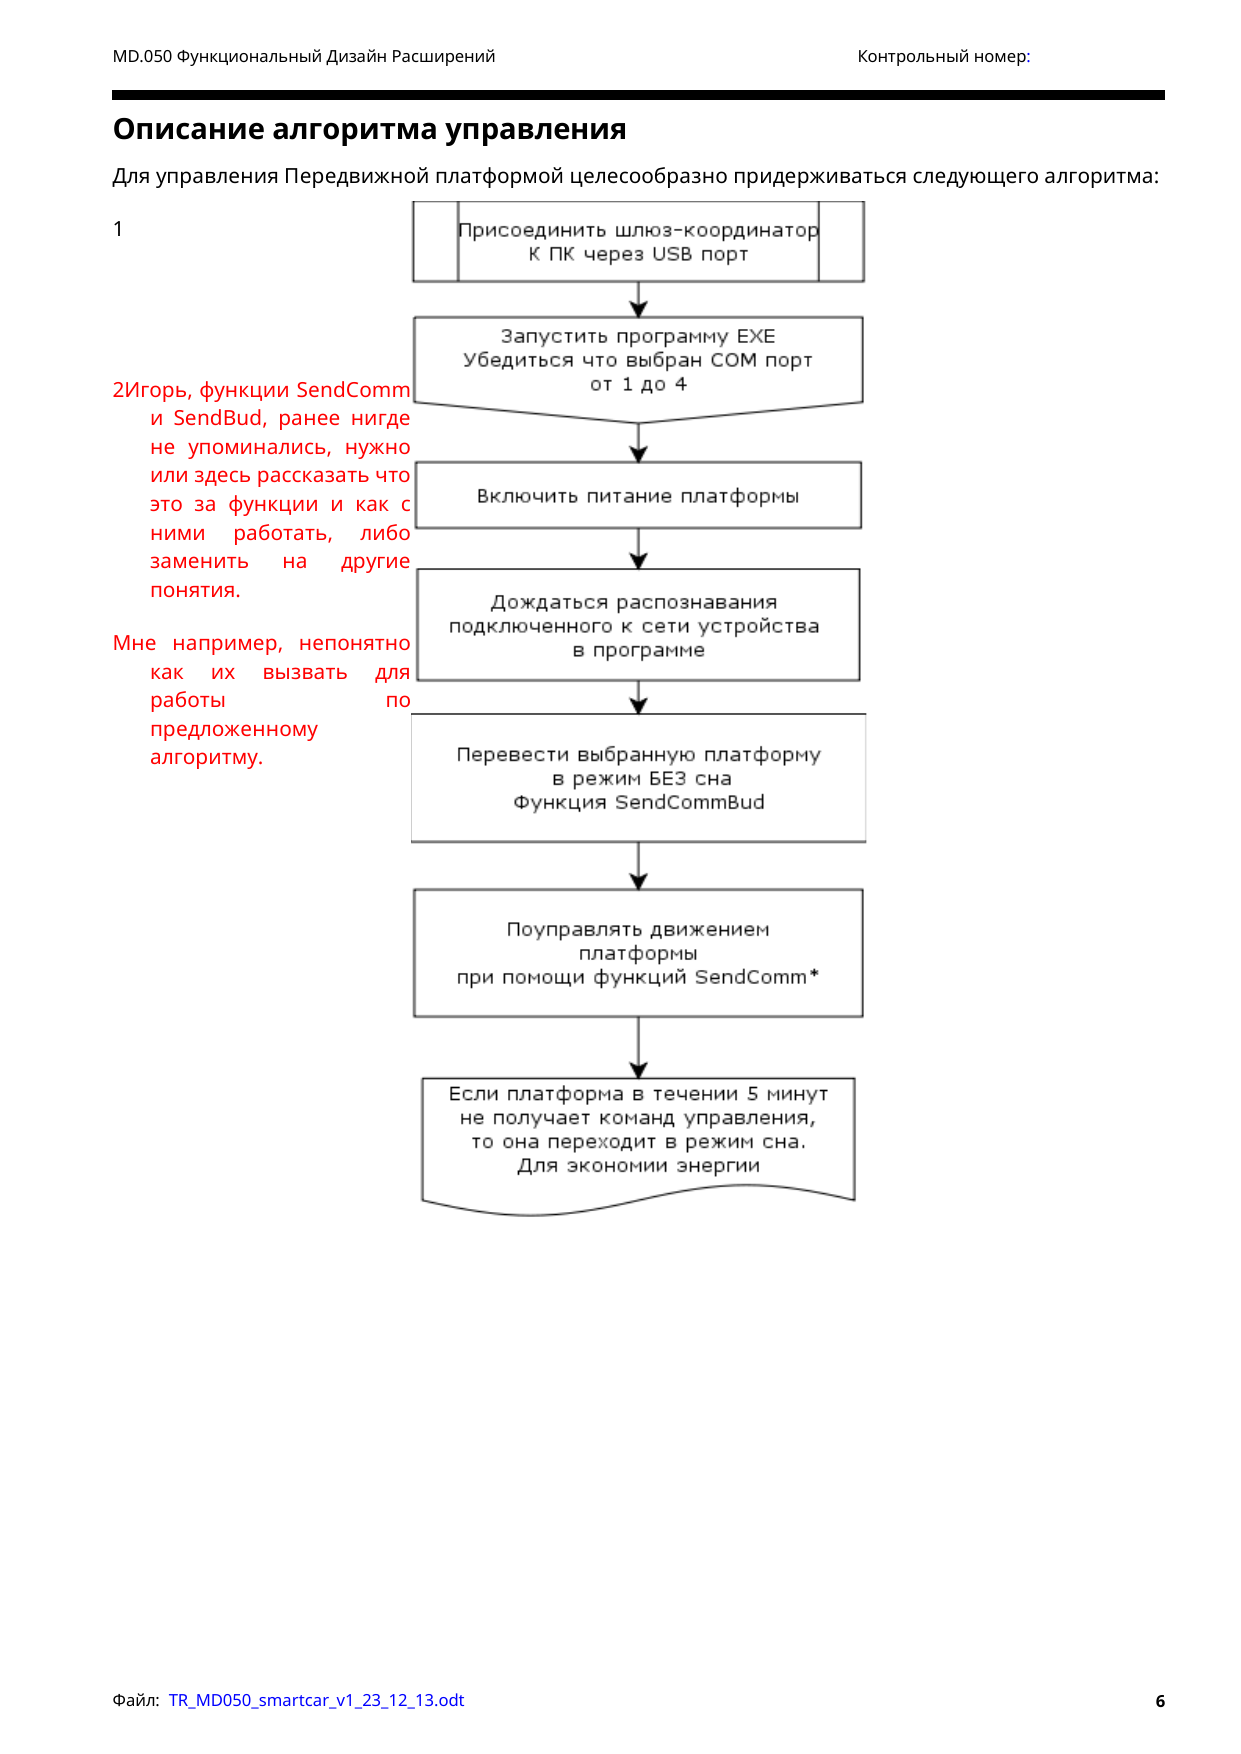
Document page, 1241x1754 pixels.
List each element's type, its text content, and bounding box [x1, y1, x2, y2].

text [867, 375, 1165, 603]
picture [411, 201, 867, 1220]
text Для управления Передвижной платформой целесообразно придерживаться следующего алгоритма: [112, 161, 1165, 189]
text 1 [112, 214, 411, 243]
text 2Игорь, функции SendComm и SendBud, ранее нигде не упоминались, нужно или здесь рассказать что это за функции и как с ними работать, либо заменить на другие понятия. [112, 375, 411, 603]
text [867, 214, 1165, 243]
text [867, 628, 1165, 771]
text Мне например, непонятно как их вызвать для работы по предложенному алгоритму. [112, 628, 411, 771]
subtitle Описание алгоритма управления [112, 100, 1165, 148]
